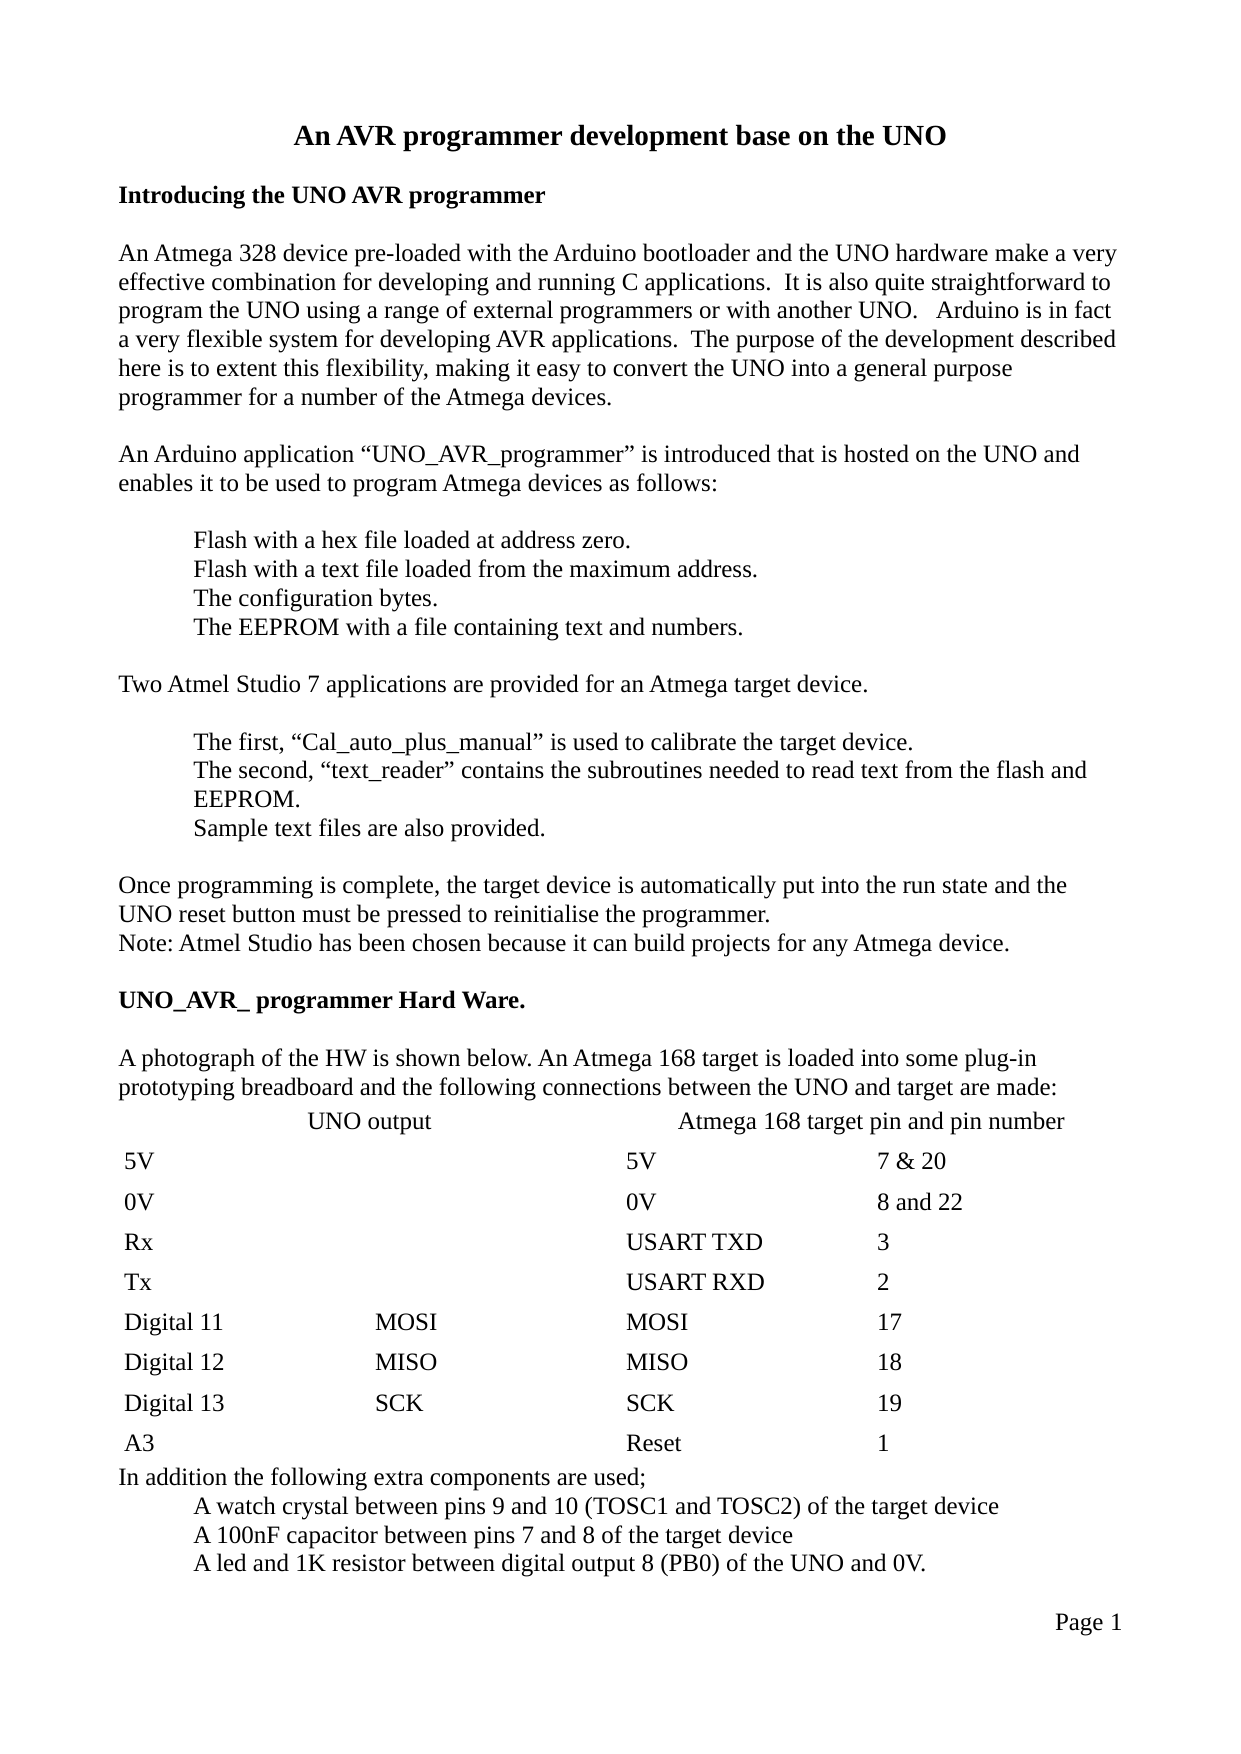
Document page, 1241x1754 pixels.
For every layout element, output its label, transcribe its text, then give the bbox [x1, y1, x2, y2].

table_cell MOSI [369, 1301, 620, 1342]
text An Atmega 328 device pre-loaded with the Arduino bootloader and the UNO hardware make a very effective combination for developing and running C applications. It is also quite straightforward to program the UNO using a range of external programmers or with another UNO. Arduino is in fact a very flexible system for developing AVR applications. The purpose of the development described here is to extent this flexibility, making it easy to convert the UNO into a general purpose programmer for a number of the Atmega devices. [118, 238, 1122, 410]
table_cell Rx [118, 1221, 369, 1261]
table_cell Digital 13 [118, 1382, 369, 1422]
table_cell SCK [369, 1382, 620, 1422]
table_cell Reset [620, 1422, 871, 1462]
table_cell 0V [620, 1181, 871, 1221]
table_cell 19 [871, 1382, 1122, 1422]
text Note: Atmel Studio has been chosen because it can build projects for any Atmega device. [118, 928, 1122, 957]
table_cell 5V [620, 1141, 871, 1181]
text A watch crystal between pins 9 and 10 (TOSC1 and TOSC2) of the target device [118, 1491, 1122, 1520]
table_cell MOSI [620, 1301, 871, 1342]
text An AVR programmer development base on the UNO [118, 118, 1122, 152]
table_cell SCK [620, 1382, 871, 1422]
table_cell MISO [620, 1342, 871, 1382]
text UNO_AVR_ programmer Hard Ware. [118, 985, 1122, 1014]
table_cell [369, 1181, 620, 1221]
text The first, “Cal_auto_plus_manual” is used to calibrate the target device. [118, 727, 1122, 755]
table_cell 17 [871, 1301, 1122, 1342]
table_cell Digital 11 [118, 1301, 369, 1342]
table_cell USART RXD [620, 1261, 871, 1301]
text A photograph of the HW is shown below. An Atmega 168 target is loaded into some plug-in prototyping breadboard and the following connections between the UNO and target are made: [118, 1043, 1122, 1100]
table_cell 8 and 22 [871, 1181, 1122, 1221]
table_cell [369, 1261, 620, 1301]
text The second, “text_reader” contains the subroutines needed to read text from the flash and EEPROM. [118, 755, 1122, 813]
text Flash with a hex file loaded at address zero. [118, 525, 1122, 554]
table_cell Tx [118, 1261, 369, 1301]
table_cell 7 & 20 [871, 1141, 1122, 1181]
text The configuration bytes. [118, 583, 1122, 612]
table_cell USART TXD [620, 1221, 871, 1261]
table_cell [369, 1422, 620, 1462]
table_header UNO output [118, 1100, 620, 1141]
table_cell 1 [871, 1422, 1122, 1462]
text Sample text files are also provided. [118, 813, 1122, 842]
table_cell Digital 12 [118, 1342, 369, 1382]
table_cell 3 [871, 1221, 1122, 1261]
table_cell [369, 1141, 620, 1181]
text In addition the following extra components are used; [118, 1462, 1122, 1491]
text An Arduino application “UNO_AVR_programmer” is introduced that is hosted on the UNO and enables it to be used to program Atmega devices as follows: [118, 439, 1122, 497]
table_header Atmega 168 target pin and pin number [620, 1100, 1122, 1141]
table_cell 5V [118, 1141, 369, 1181]
text A led and 1K resistor between digital output 8 (PB0) of the UNO and 0V. [118, 1548, 1122, 1577]
table_cell 2 [871, 1261, 1122, 1301]
text A 100nF capacitor between pins 7 and 8 of the target device [118, 1520, 1122, 1548]
table_cell MISO [369, 1342, 620, 1382]
text Flash with a text file loaded from the maximum address. [118, 554, 1122, 583]
text Once programming is complete, the target device is automatically put into the run state and the UNO reset button must be pressed to reinitialise the programmer. [118, 870, 1122, 928]
text Introducing the UNO AVR programmer [118, 180, 1122, 209]
table_cell 0V [118, 1181, 369, 1221]
table_cell 18 [871, 1342, 1122, 1382]
text The EEPROM with a file containing text and numbers. [118, 612, 1122, 640]
text Two Atmel Studio 7 applications are provided for an Atmega target device. [118, 669, 1122, 698]
table_cell A3 [118, 1422, 369, 1462]
table_cell [369, 1221, 620, 1261]
